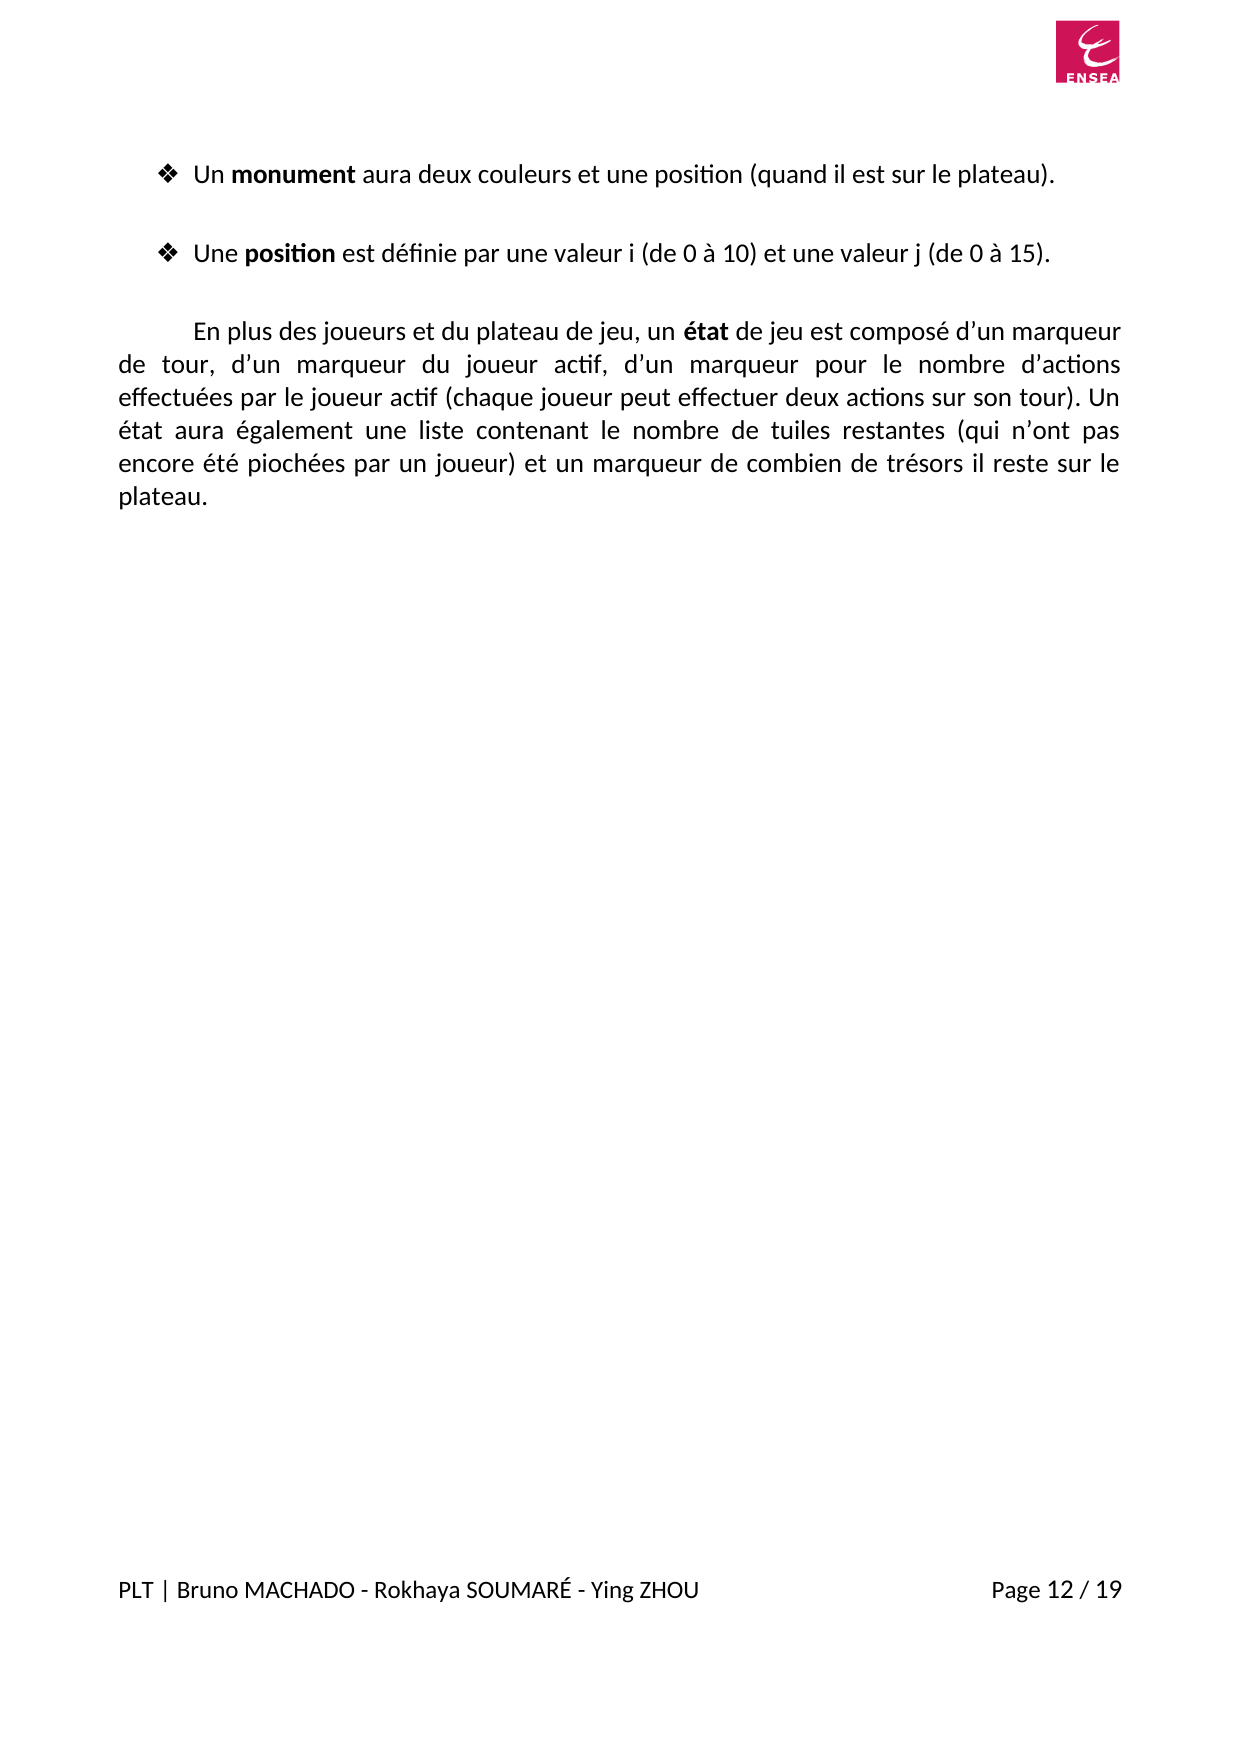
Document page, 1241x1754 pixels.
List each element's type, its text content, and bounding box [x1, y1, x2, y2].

list Une position est définie par une valeur i (de 0 à 10) et une valeur j (de 0 à 15). [156, 236, 1122, 269]
list Un monument aura deux couleurs et une position (quand il est sur le plateau). [156, 157, 1122, 190]
text En plus des joueurs et du plateau de jeu, un état de jeu est composé d’un marqueur de tour, d’un marqueur du joueur actif, d’un marqueur pour le nombre d’actions effectuées par le joueur actif (chaque joueur peut effectuer deux actions sur son tour). Un état aura également une liste contenant le nombre de tuiles restantes (qui n’ont pas encore été piochées par un joueur) et un marqueur de combien de trésors il reste sur le plateau. [118, 314, 1122, 513]
picture [1054, 18, 1122, 84]
